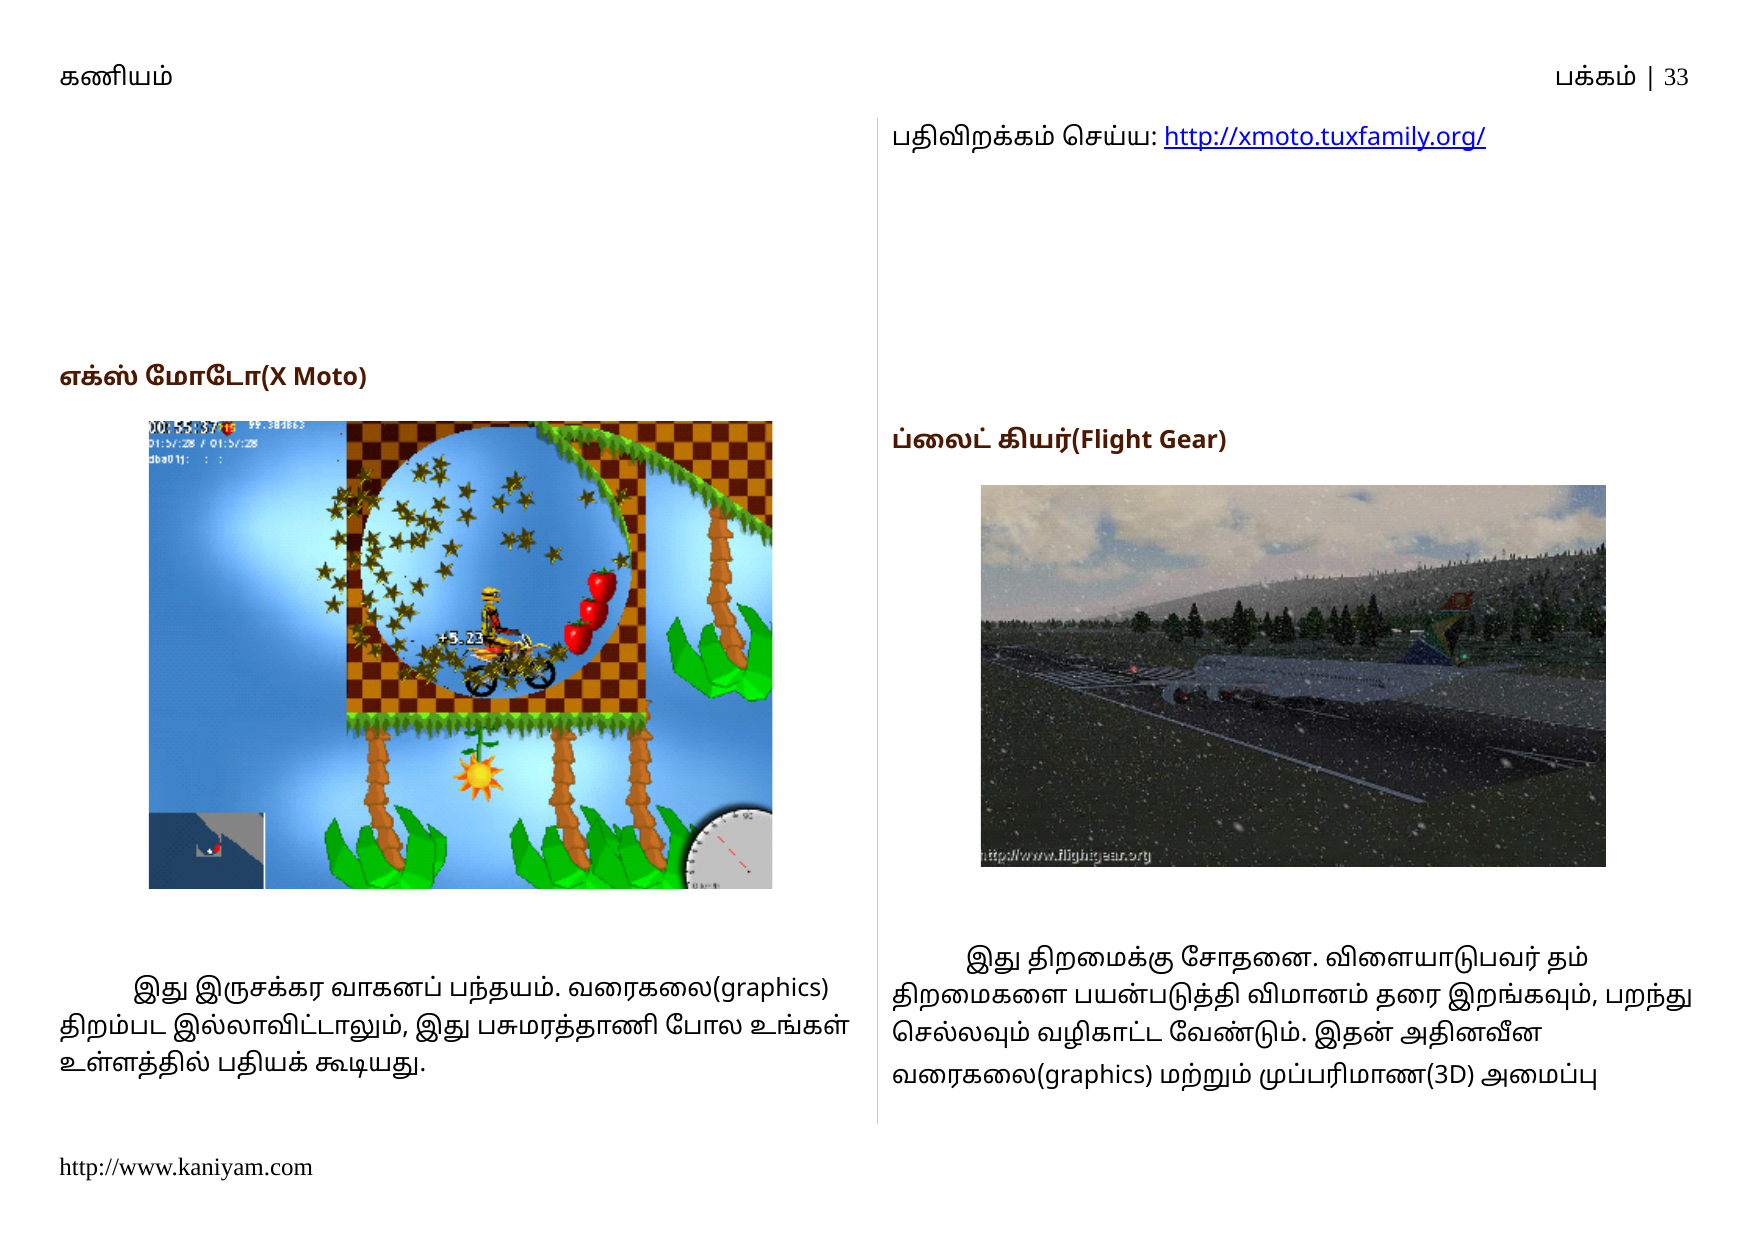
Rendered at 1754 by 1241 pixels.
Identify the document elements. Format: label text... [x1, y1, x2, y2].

text பதிவிறக்கம் செய்ய: http://xmoto.tuxfamily.org/ [892, 118, 1695, 156]
text எக்ஸ் மோடோ(X Moto) [59, 358, 862, 396]
text இது இருசக்கர வாகனப் பந்தயம். வரைகலை(graphics) திறம்பட இல்லாவிட்டாலும், இது பசுமரத்தாணி போல உங்கள் உள்ளத்தில் பதியக் கூடியது. [59, 970, 862, 1082]
text இது திறமைக்கு சோதனை. விளையாடுபவர் தம் திறமைகளை பயன்படுத்தி விமானம் தரை இறங்கவும், பறந்து செல்லவும் வழிகாட்ட வேண்டும். இதன் அதினவீன வரைகலை(graphics) மற்றும் முப்பரிமாண(3D) அமைப்பு [892, 944, 1695, 1093]
text ப்லைட் கியர்(Flight Gear) [892, 422, 1695, 459]
